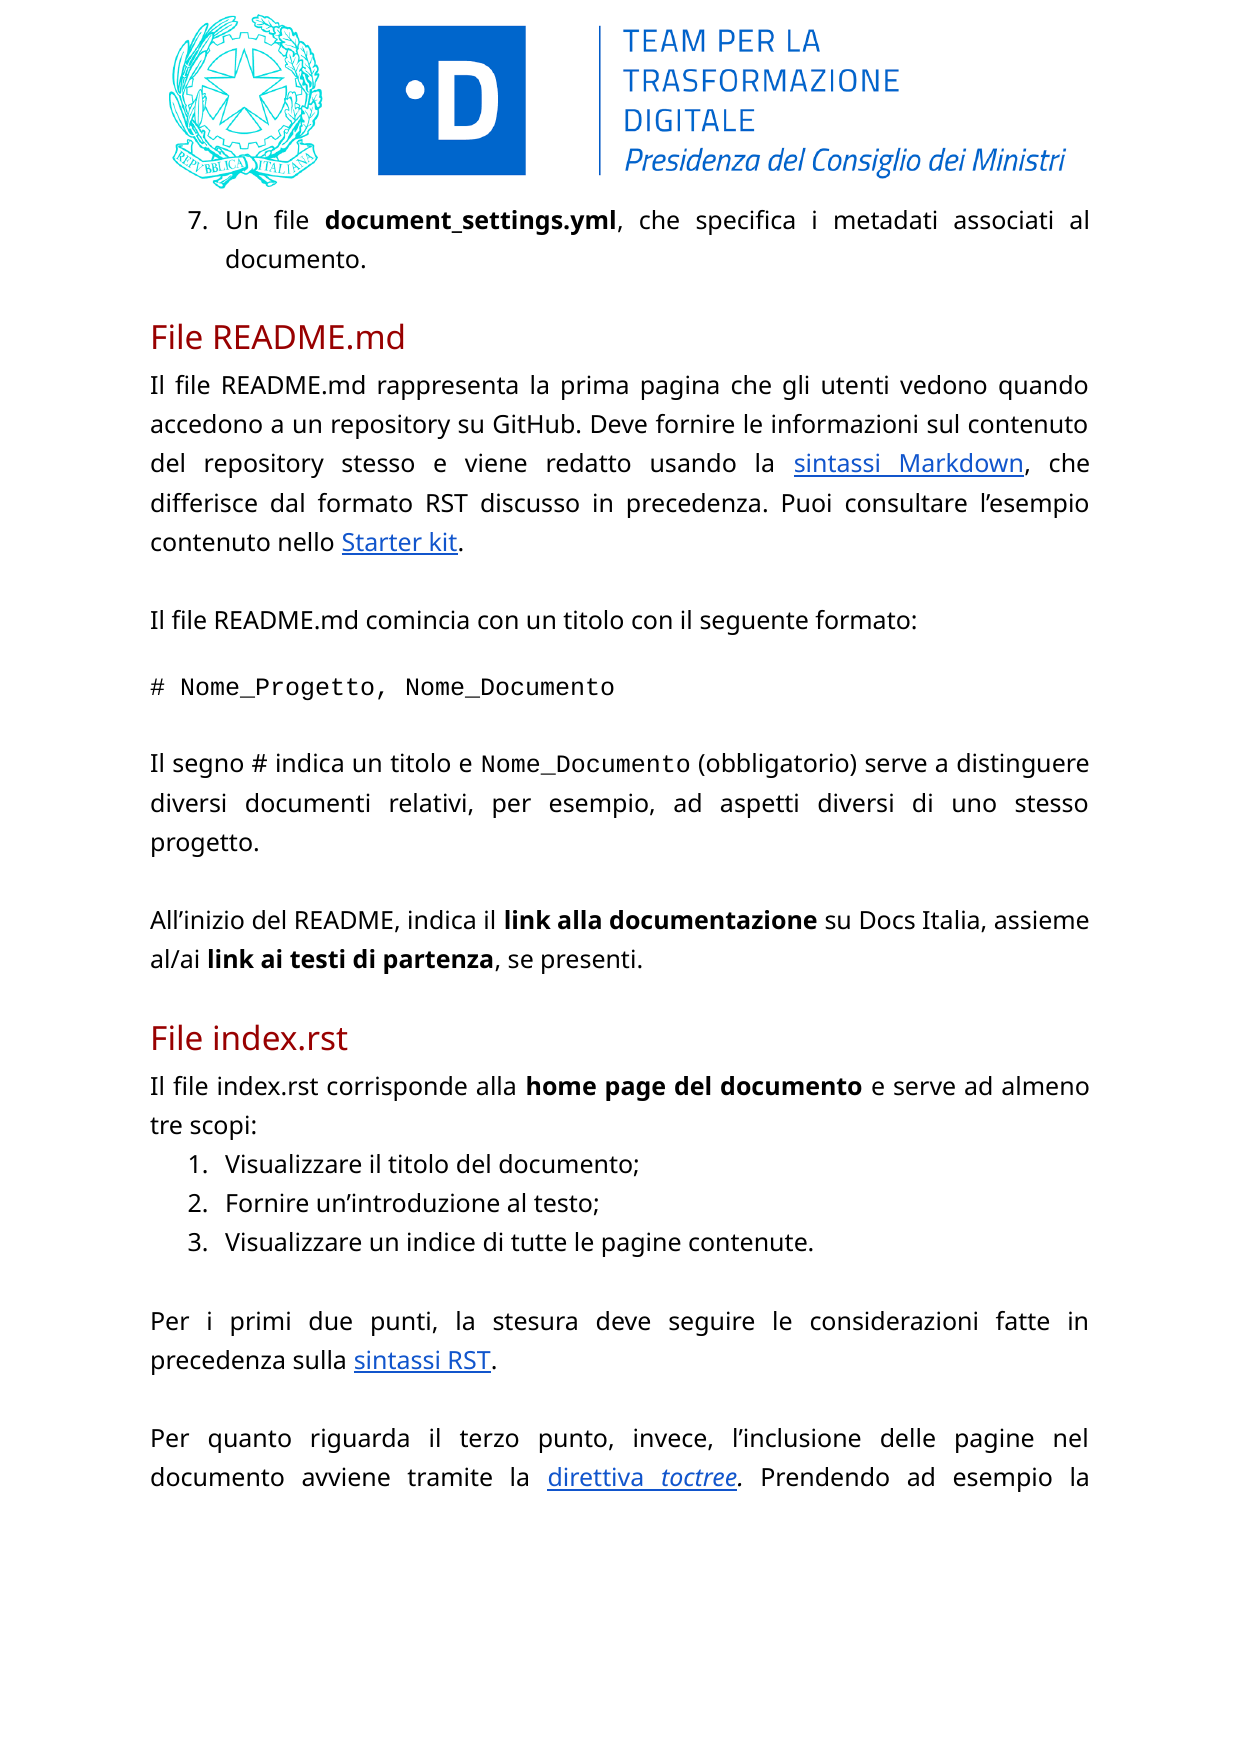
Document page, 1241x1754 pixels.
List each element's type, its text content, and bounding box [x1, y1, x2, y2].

text # Nome_Progetto, Nome_Documento [150, 674, 1090, 703]
text Il file README.md rappresenta la prima pagina che gli utenti vedono quando accedono a un repository su GitHub. Deve fornire le informazioni sul contenuto del repository stesso e viene redatto usando la sintassi Markdown, che differisce dal formato RST discusso in precedenza. Puoi consultare l’esempio contenuto nello Starter kit. [150, 368, 1090, 558]
subtitle File README.md [150, 314, 1090, 359]
text All’inizio del README, indica il link alla documentazione su Docs Italia, assieme al/ai link ai testi di partenza, se presenti. [150, 903, 1090, 976]
text Il file index.rst corrisponde alla home page del documento e serve ad almeno tre scopi: [150, 1068, 1090, 1142]
list Visualizzare il titolo del documento; [187, 1147, 1090, 1181]
picture [150, 0, 1091, 203]
subtitle File index.rst [150, 1014, 1090, 1060]
list Un file document_settings.yml, che specifica i metadati associati al documento. [187, 203, 1090, 276]
text Per quanto riguarda il terzo punto, invece, l’inclusione delle pagine nel documento avviene tramite la direttiva toctree. Prendendo ad esempio la [150, 1421, 1090, 1494]
list Visualizzare un indice di tutte le pagine contenute. [187, 1225, 1090, 1259]
list Fornire un’introduzione al testo; [187, 1186, 1090, 1220]
text Per i primi due punti, la stesura deve seguire le considerazioni fatte in precedenza sulla sintassi RST. [150, 1303, 1090, 1377]
text Il segno # indica un titolo e Nome_Documento (obbligatorio) serve a distinguere diversi documenti relativi, per esempio, ad aspetti diversi di uno stesso progetto. [150, 746, 1090, 859]
text Il file README.md comincia con un titolo con il seguente formato: [150, 603, 1090, 637]
